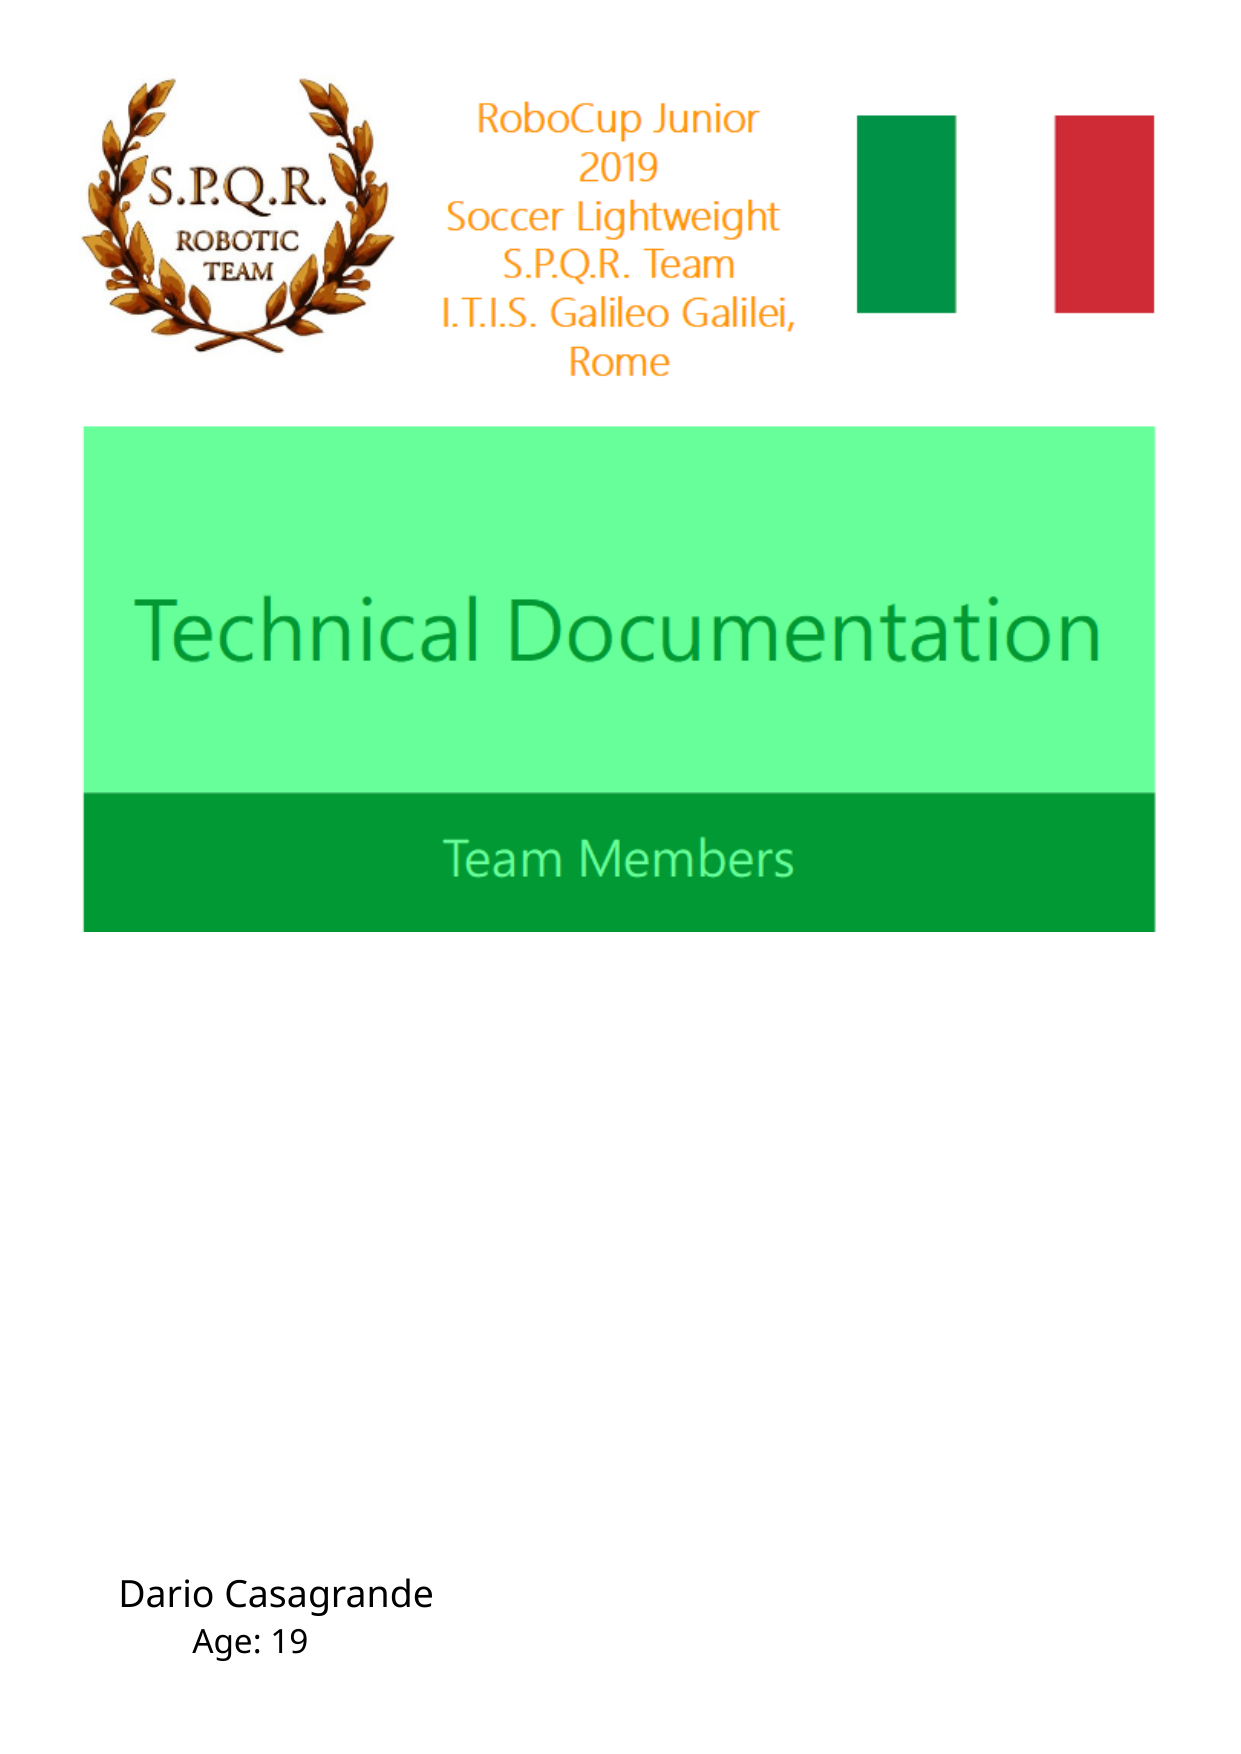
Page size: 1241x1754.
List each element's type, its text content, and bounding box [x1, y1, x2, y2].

picture [29, 8, 1211, 932]
text Age: 19 [118, 1618, 1122, 1664]
text Dario Casagrande [118, 1567, 1122, 1618]
